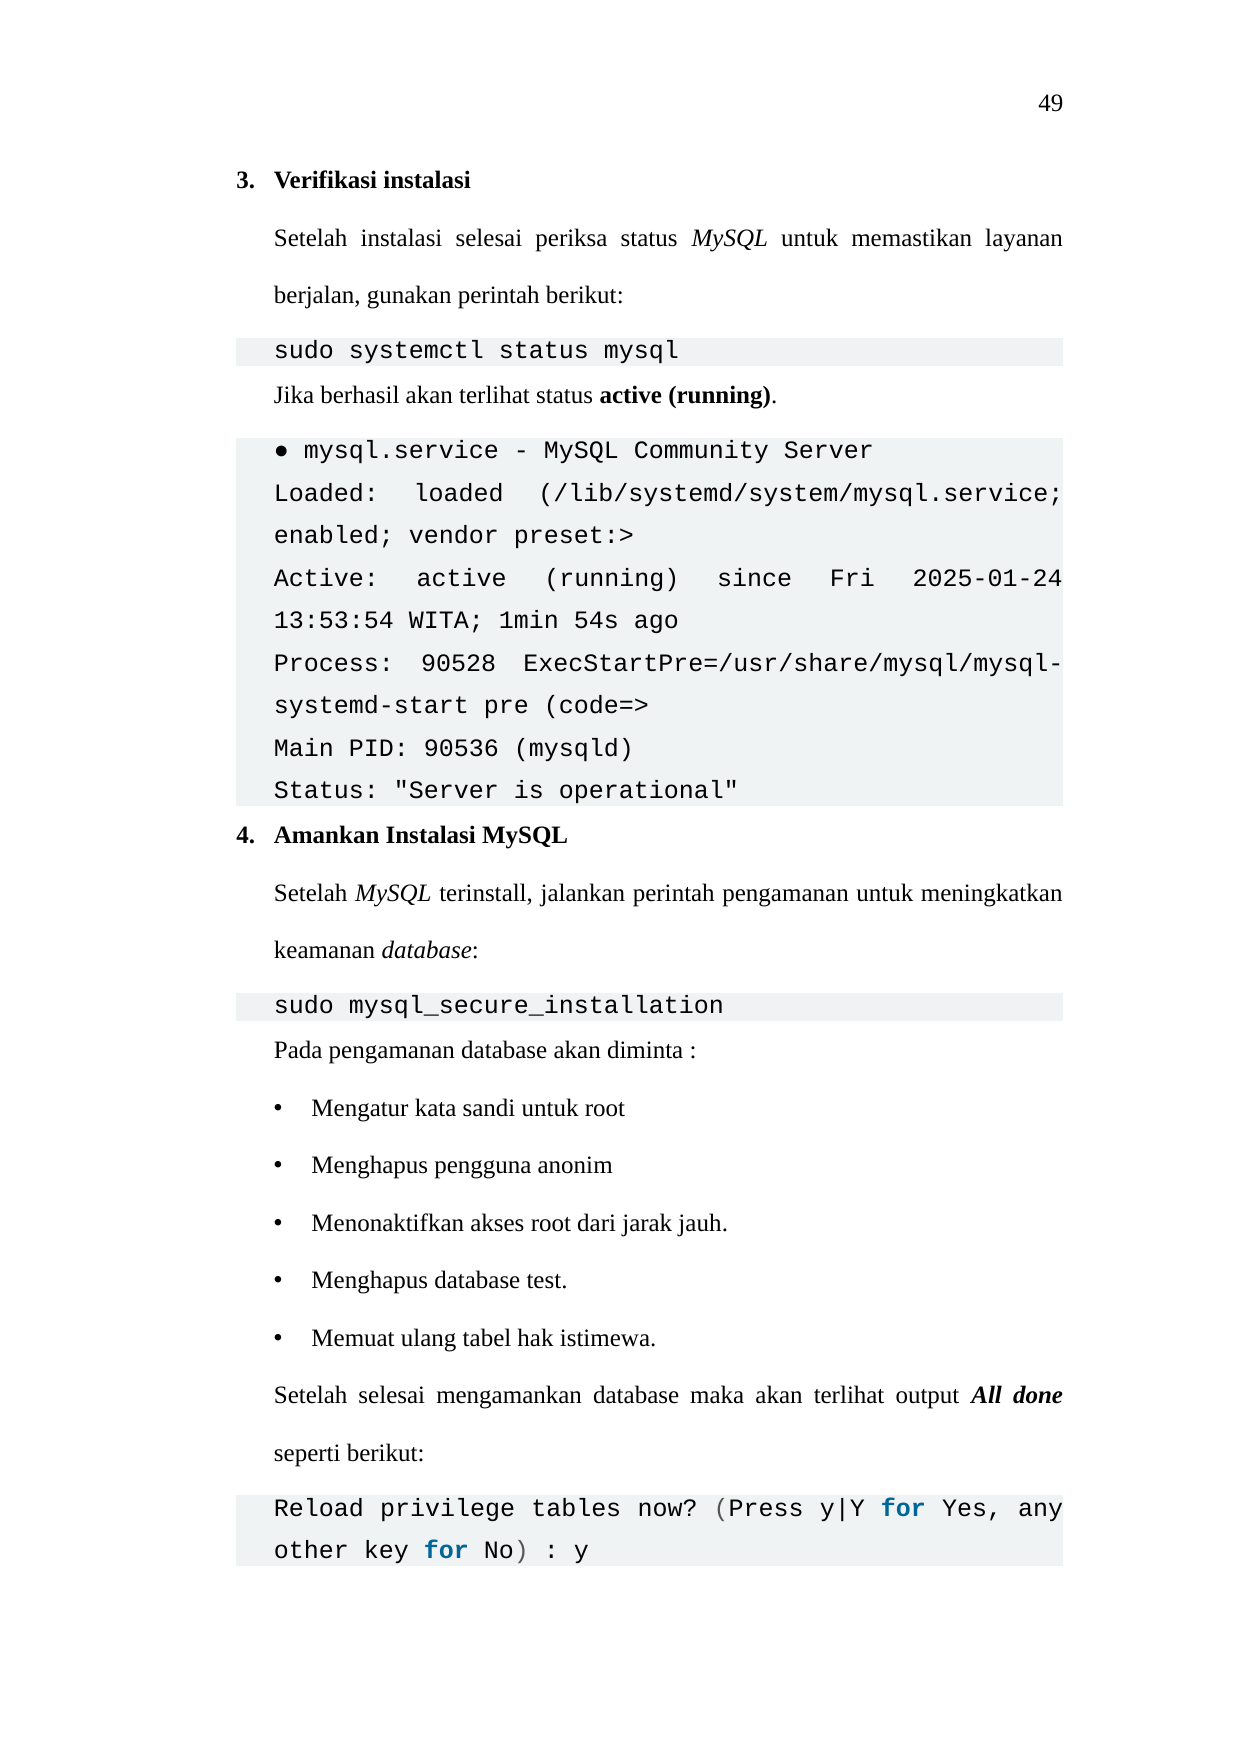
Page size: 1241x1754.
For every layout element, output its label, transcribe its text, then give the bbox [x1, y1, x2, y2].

list Amankan Instalasi MySQL [236, 820, 1063, 849]
list Status: "Server is operational" [236, 778, 1063, 806]
list Main PID: 90536 (mysqld) [236, 735, 1063, 764]
list Setelah instalasi selesai periksa status MySQL untuk memastikan layanan berjalan, gunakan perintah berikut: [236, 223, 1063, 309]
list Menghapus database test. [274, 1265, 1063, 1294]
list Mengatur kata sandi untuk root [274, 1093, 1063, 1122]
list Active: active (running) since Fri 2025-01-24 13:53:54 WITA; 1min 54s ago [236, 565, 1063, 636]
list Setelah selesai mengamankan database maka akan terlihat output All done seperti berikut: [236, 1380, 1063, 1467]
list Process: 90528 ExecStartPre=/usr/share/mysql/mysql-systemd-start pre (code=> [236, 650, 1063, 721]
list Memuat ulang tabel hak istimewa. [274, 1323, 1063, 1352]
list ● mysql.service - MySQL Community Server [236, 438, 1063, 466]
list sudo systemctl status mysql [236, 338, 1063, 366]
list Menghapus pengguna anonim [274, 1150, 1063, 1179]
list Verifikasi instalasi [236, 165, 1063, 194]
list Setelah MySQL terinstall, jalankan perintah pengamanan untuk meningkatkan keamanan database: [236, 878, 1063, 964]
list Loaded: loaded (/lib/systemd/system/mysql.service; enabled; vendor preset:> [236, 480, 1063, 551]
list sudo mysql_secure_installation [236, 993, 1063, 1021]
list Jika berhasil akan terlihat status active (running). [236, 380, 1063, 409]
list Menonaktifkan akses root dari jarak jauh. [274, 1208, 1063, 1237]
list Pada pengamanan database akan diminta : [236, 1035, 1063, 1064]
list Reload privilege tables now? (Press y|Y for Yes, any other key for No) : y [236, 1495, 1063, 1566]
